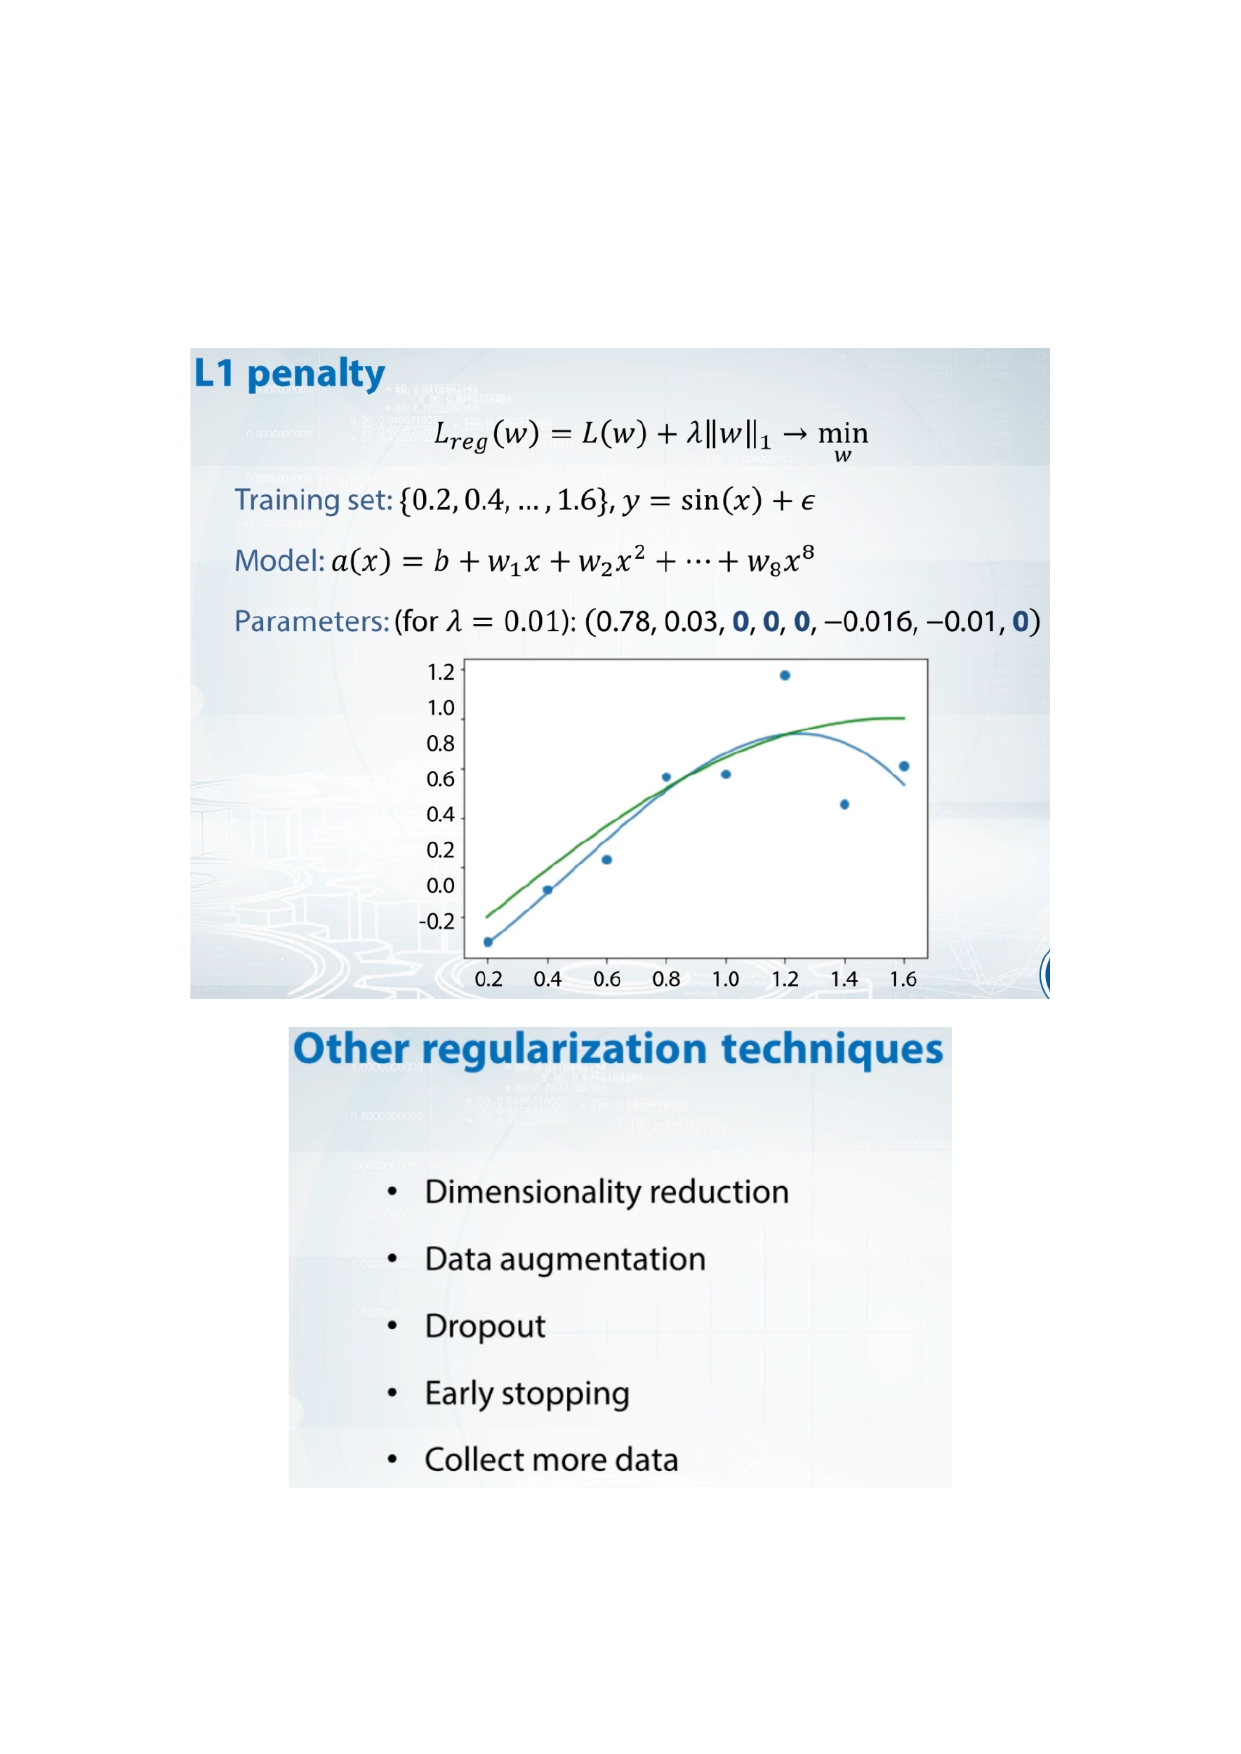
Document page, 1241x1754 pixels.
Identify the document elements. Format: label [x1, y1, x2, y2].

picture [288, 1027, 952, 1488]
picture [190, 348, 1050, 999]
